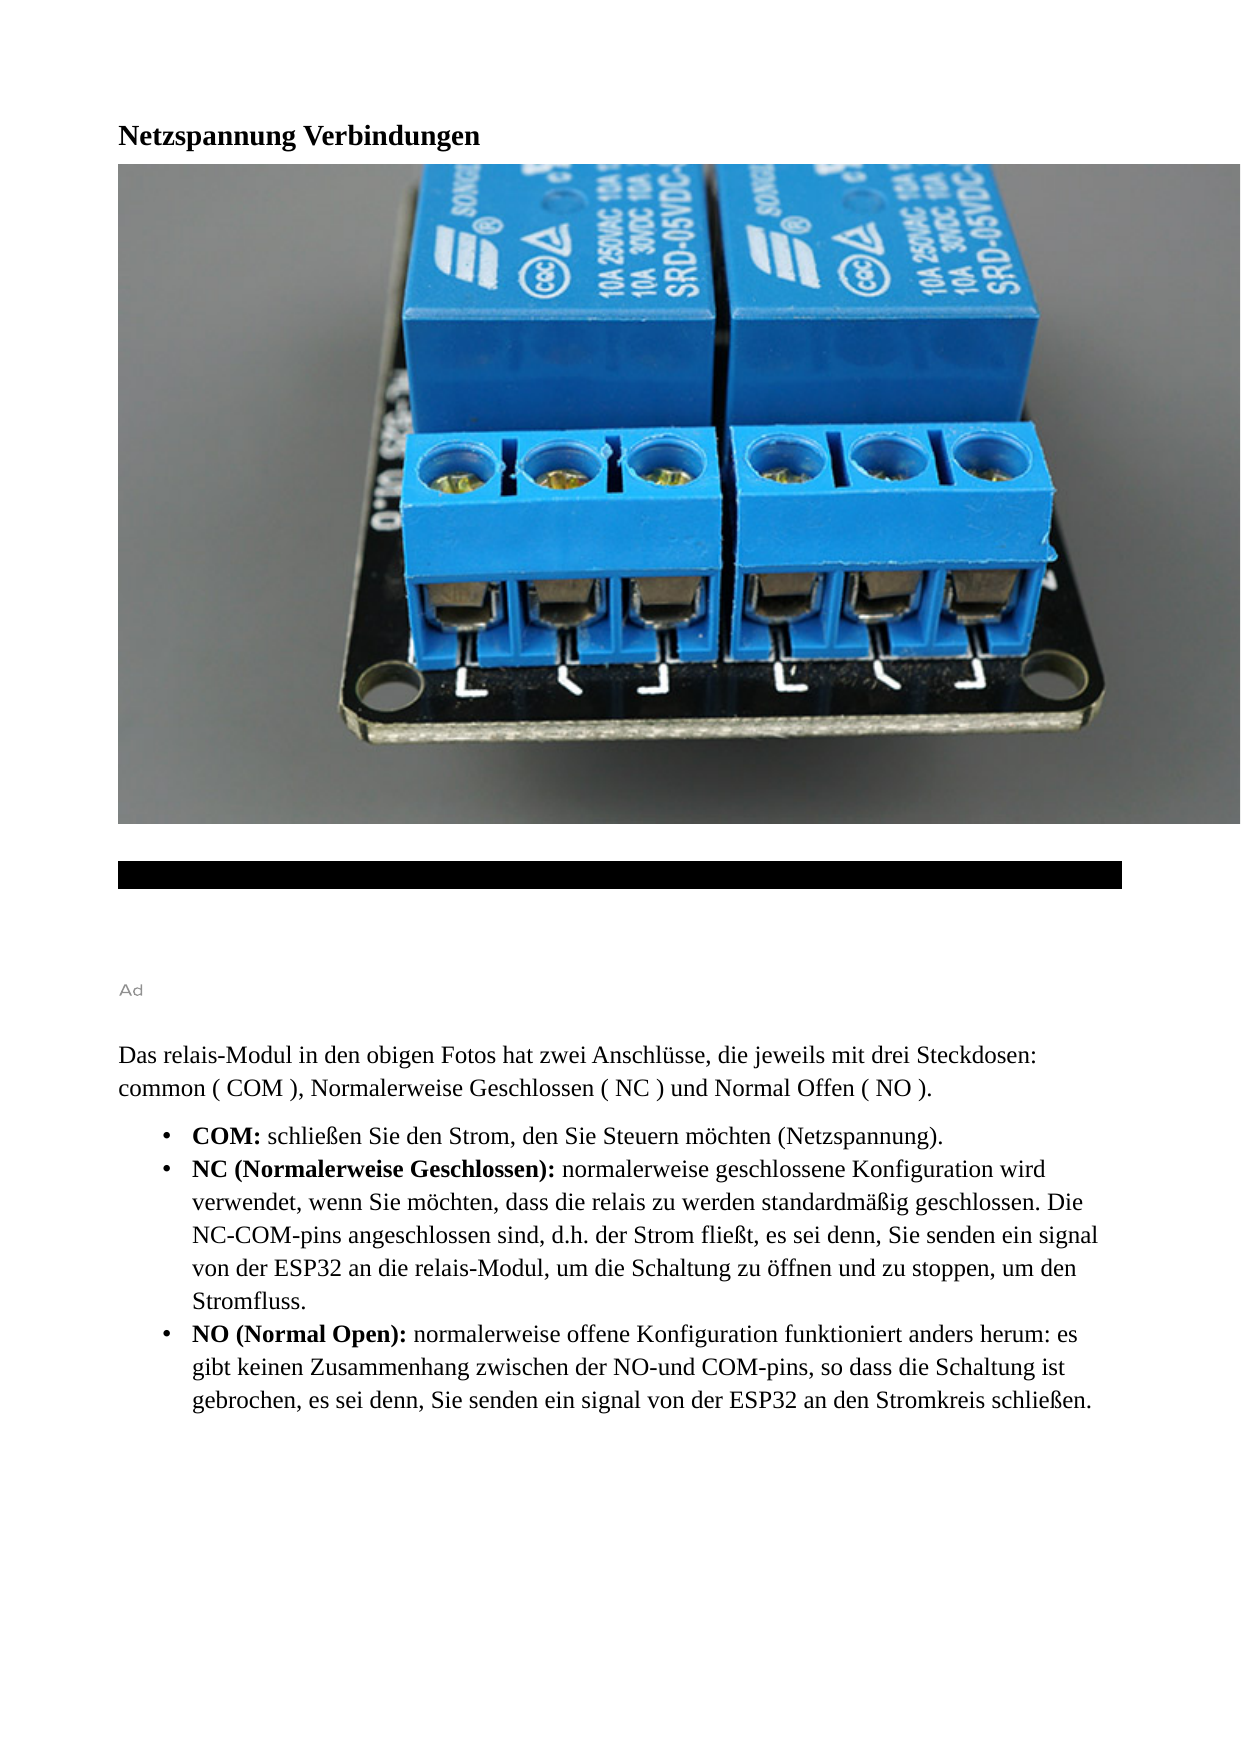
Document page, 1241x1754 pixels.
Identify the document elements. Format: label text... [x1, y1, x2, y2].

text Das relais-Modul in den obigen Fotos hat zwei Anschlüsse, die jeweils mit drei Steckdosen: common ( COM ), Normalerweise Geschlossen ( NC ) und Normal Offen ( NO ). [118, 1041, 1122, 1102]
picture [118, 164, 1241, 824]
list COM: schließen Sie den Strom, den Sie Steuern möchten (Netzspannung). [162, 1121, 1122, 1150]
list NC (Normalerweise Geschlossen): normalerweise geschlossene Konfiguration wird verwendet, wenn Sie möchten, dass die relais zu werden standardmäßig geschlossen. Die NC-COM-pins angeschlossen sind, d.h. der Strom fließt, es sei denn, Sie senden ein signal von der ESP32 an die relais-Modul, um die Schaltung zu öffnen und zu stoppen, um den Stromfluss. [162, 1154, 1122, 1315]
subtitle Netzspannung Verbindungen [118, 118, 1122, 152]
list NO (Normal Open): normalerweise offene Konfiguration funktioniert anders herum: es gibt keinen Zusammenhang zwischen der NO-und COM-pins, so dass die Schaltung ist gebrochen, es sei denn, Sie senden ein signal von der ESP32 an den Stromkreis schließen. [162, 1319, 1122, 1414]
